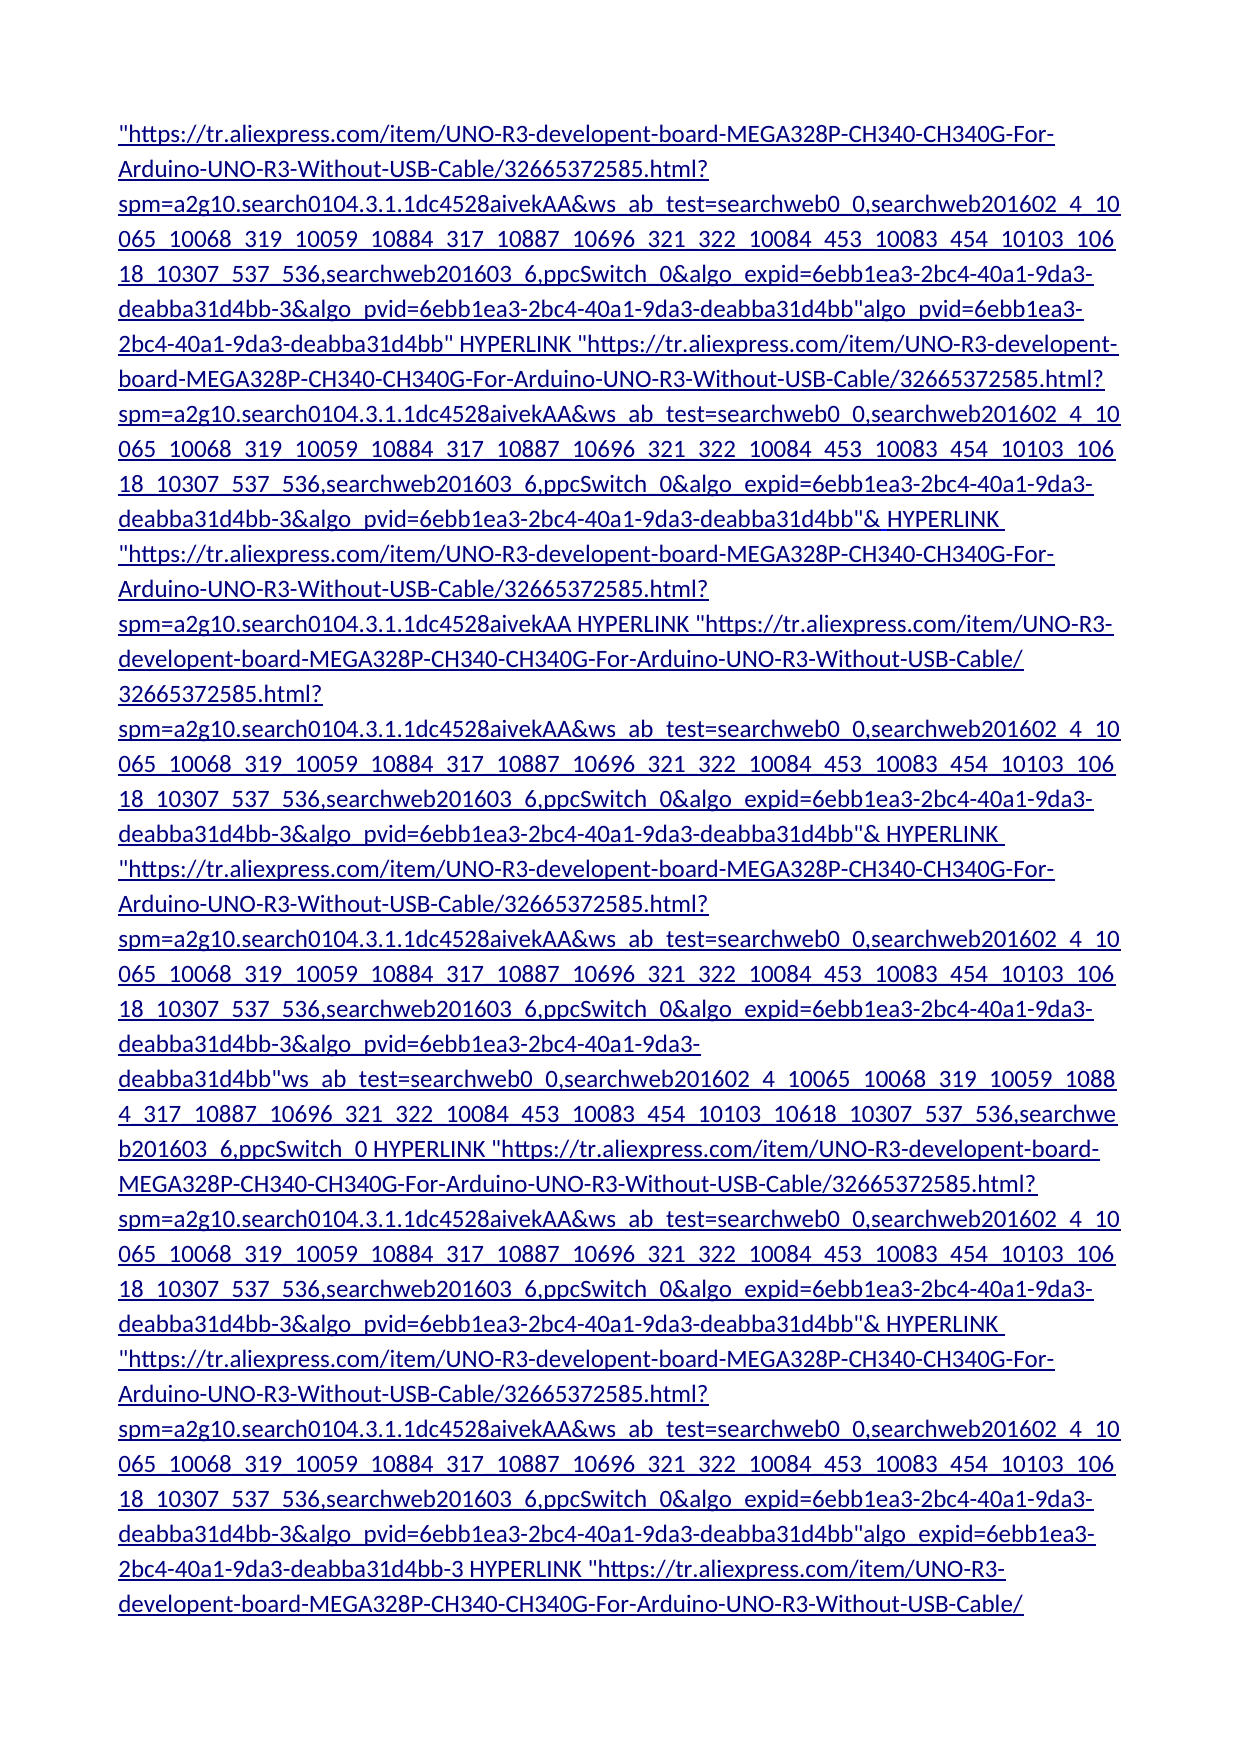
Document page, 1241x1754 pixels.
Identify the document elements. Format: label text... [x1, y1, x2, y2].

text "https://tr.aliexpress.com/item/UNO-R3-developent-board-MEGA328P-CH340-CH340G-For-Arduino-UNO-R3-Without-USB-Cable/32665372585.html?spm=a2g10.search0104.3.1.1dc4528aivekAA&ws_ab_test=searchweb0_0,searchweb201602_4_10065_10068_319_10059_10884_317_10887_10696_321_322_10084_453_10083_454_10103_10618_10307_537_536,searchweb201603_6,ppcSwitch_0&algo_expid=6ebb1ea3-2bc4-40a1-9da3-deabba31d4bb-3&algo_pvid=6ebb1ea3-2bc4-40a1-9da3-deabba31d4bb"algo_pvid=6ebb1ea3-2bc4-40a1-9da3-deabba31d4bb" HYPERLINK "https://tr.aliexpress.com/item/UNO-R3-developent-board-MEGA328P-CH340-CH340G-For-Arduino-UNO-R3-Without-USB-Cable/32665372585.html?spm=a2g10.search0104.3.1.1dc4528aivekAA&ws_ab_test=searchweb0_0,searchweb201602_4_10065_10068_319_10059_10884_317_10887_10696_321_322_10084_453_10083_454_10103_10618_10307_537_536,searchweb201603_6,ppcSwitch_0&algo_expid=6ebb1ea3-2bc4-40a1-9da3-deabba31d4bb-3&algo_pvid=6ebb1ea3-2bc4-40a1-9da3-deabba31d4bb"& HYPERLINK "https://tr.aliexpress.com/item/UNO-R3-developent-board-MEGA328P-CH340-CH340G-For-Arduino-UNO-R3-Without-USB-Cable/32665372585.html?spm=a2g10.search0104.3.1.1dc4528aivekAA HYPERLINK "https://tr.aliexpress.com/item/UNO-R3-developent-board-MEGA328P-CH340-CH340G-For-Arduino-UNO-R3-Without-USB-Cable/32665372585.html?spm=a2g10.search0104.3.1.1dc4528aivekAA&ws_ab_test=searchweb0_0,searchweb201602_4_10065_10068_319_10059_10884_317_10887_10696_321_322_10084_453_10083_454_10103_10618_10307_537_536,searchweb201603_6,ppcSwitch_0&algo_expid=6ebb1ea3-2bc4-40a1-9da3-deabba31d4bb-3&algo_pvid=6ebb1ea3-2bc4-40a1-9da3-deabba31d4bb"& HYPERLINK "https://tr.aliexpress.com/item/UNO-R3-developent-board-MEGA328P-CH340-CH340G-For-Arduino-UNO-R3-Without-USB-Cable/32665372585.html?spm=a2g10.search0104.3.1.1dc4528aivekAA&ws_ab_test=searchweb0_0,searchweb201602_4_10065_10068_319_10059_10884_317_10887_10696_321_322_10084_453_10083_454_10103_10618_10307_537_536,searchweb201603_6,ppcSwitch_0&algo_expid=6ebb1ea3-2bc4-40a1-9da3-deabba31d4bb-3&algo_pvid=6ebb1ea3-2bc4-40a1-9da3-deabba31d4bb"ws_ab_test=searchweb0_0,searchweb201602_4_10065_10068_319_10059_10884_317_10887_10696_321_322_10084_453_10083_454_10103_10618_10307_537_536,searchweb201603_6,ppcSwitch_0 HYPERLINK "https://tr.aliexpress.com/item/UNO-R3-developent-board-MEGA328P-CH340-CH340G-For-Arduino-UNO-R3-Without-USB-Cable/32665372585.html?spm=a2g10.search0104.3.1.1dc4528aivekAA&ws_ab_test=searchweb0_0,searchweb201602_4_10065_10068_319_10059_10884_317_10887_10696_321_322_10084_453_10083_454_10103_10618_10307_537_536,searchweb201603_6,ppcSwitch_0&algo_expid=6ebb1ea3-2bc4-40a1-9da3-deabba31d4bb-3&algo_pvid=6ebb1ea3-2bc4-40a1-9da3-deabba31d4bb"& HYPERLINK "https://tr.aliexpress.com/item/UNO-R3-developent-board-MEGA328P-CH340-CH340G-For-Arduino-UNO-R3-Without-USB-Cable/32665372585.html?spm=a2g10.search0104.3.1.1dc4528aivekAA&ws_ab_test=searchweb0_0,searchweb201602_4_10065_10068_319_10059_10884_317_10887_10696_321_322_10084_453_10083_454_10103_10618_10307_537_536,searchweb201603_6,ppcSwitch_0&algo_expid=6ebb1ea3-2bc4-40a1-9da3-deabba31d4bb-3&algo_pvid=6ebb1ea3-2bc4-40a1-9da3-deabba31d4bb"algo_expid=6ebb1ea3-2bc4-40a1-9da3-deabba31d4bb-3 HYPERLINK "https://tr.aliexpress.com/item/UNO-R3-developent-board-MEGA328P-CH340-CH340G-For-Arduino-UNO-R3-Without-USB-Cable/ [118, 118, 1122, 1619]
